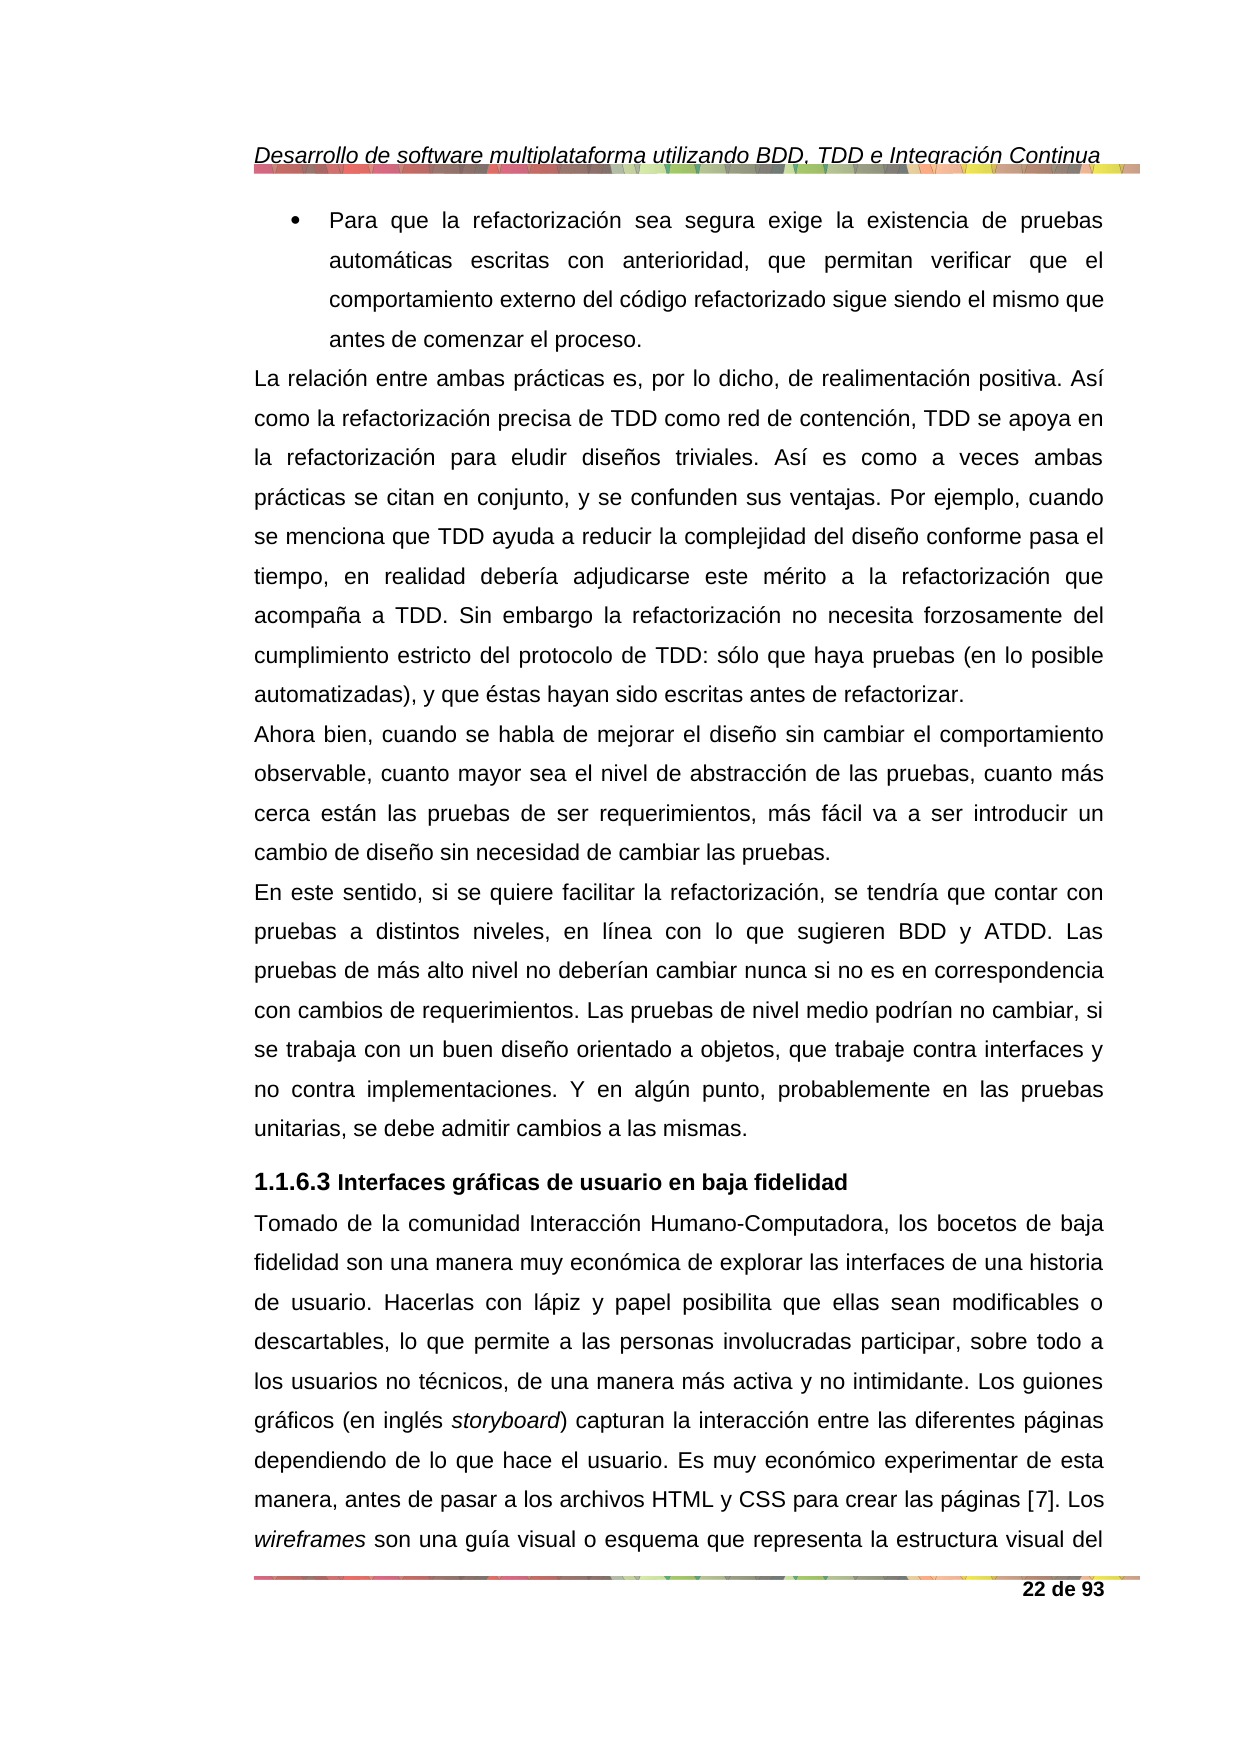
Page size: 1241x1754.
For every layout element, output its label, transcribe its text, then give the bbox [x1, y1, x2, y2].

text Tomado de la comunidad Interacción Humano-Computadora, los bocetos de baja fidelidad son una manera muy económica de explorar las interfaces de una historia de usuario. Hacerlas con lápiz y papel posibilita que ellas sean modificables o descartables, lo que permite a las personas involucradas participar, sobre todo a los usuarios no técnicos, de una manera más activa y no intimidante. Los guiones gráficos (en inglés storyboard) capturan la interacción entre las diferentes páginas dependiendo de lo que hace el usuario. Es muy económico experimentar de esta manera, antes de pasar a los archivos HTML y CSS para crear las páginas [7]. Los wireframes son una guía visual o esquema que representa la estructura visual del [254, 1210, 1104, 1552]
list 1.1.6.3 Interfaces gráficas de usuario en baja fidelidad [254, 1167, 1104, 1195]
text La relación entre ambas prácticas es, por lo dicho, de realimentación positiva. Así como la refactorización precisa de TDD como red de contención, TDD se apoya en la refactorización para eludir diseños triviales. Así es como a veces ambas prácticas se citan en conjunto, y se confunden sus ventajas. Por ejemplo, cuando se menciona que TDD ayuda a reducir la complejidad del diseño conforme pasa el tiempo, en realidad debería adjudicarse este mérito a la refactorización que acompaña a TDD. Sin embargo la refactorización no necesita forzosamente del cumplimiento estricto del protocolo de TDD: sólo que haya pruebas (en lo posible automatizadas), y que éstas hayan sido escritas antes de refactorizar. [254, 365, 1104, 707]
text Ahora bien, cuando se habla de mejorar el diseño sin cambiar el comportamiento observable, cuanto mayor sea el nivel de abstracción de las pruebas, cuanto más cerca están las pruebas de ser requerimientos, más fácil va a ser introducir un cambio de diseño sin necesidad de cambiar las pruebas. [254, 721, 1104, 865]
text En este sentido, si se quiere facilitar la refactorización, se tendría que contar con pruebas a distintos niveles, en línea con lo que sugieren BDD y ATDD. Las pruebas de más alto nivel no deberían cambiar nunca si no es en correspondencia con cambios de requerimientos. Las pruebas de nivel medio podrían no cambiar, si se trabaja con un buen diseño orientado a objetos, que trabaje contra interfaces y no contra implementaciones. Y en algún punto, probablemente en las pruebas unitarias, se debe admitir cambios a las mismas. [254, 878, 1104, 1142]
list Para que la refactorización sea segura exige la existencia de pruebas automáticas escritas con anterioridad, que permitan verificar que el comportamiento externo del código refactorizado sigue siendo el mismo que antes de comenzar el proceso. [291, 207, 1104, 352]
